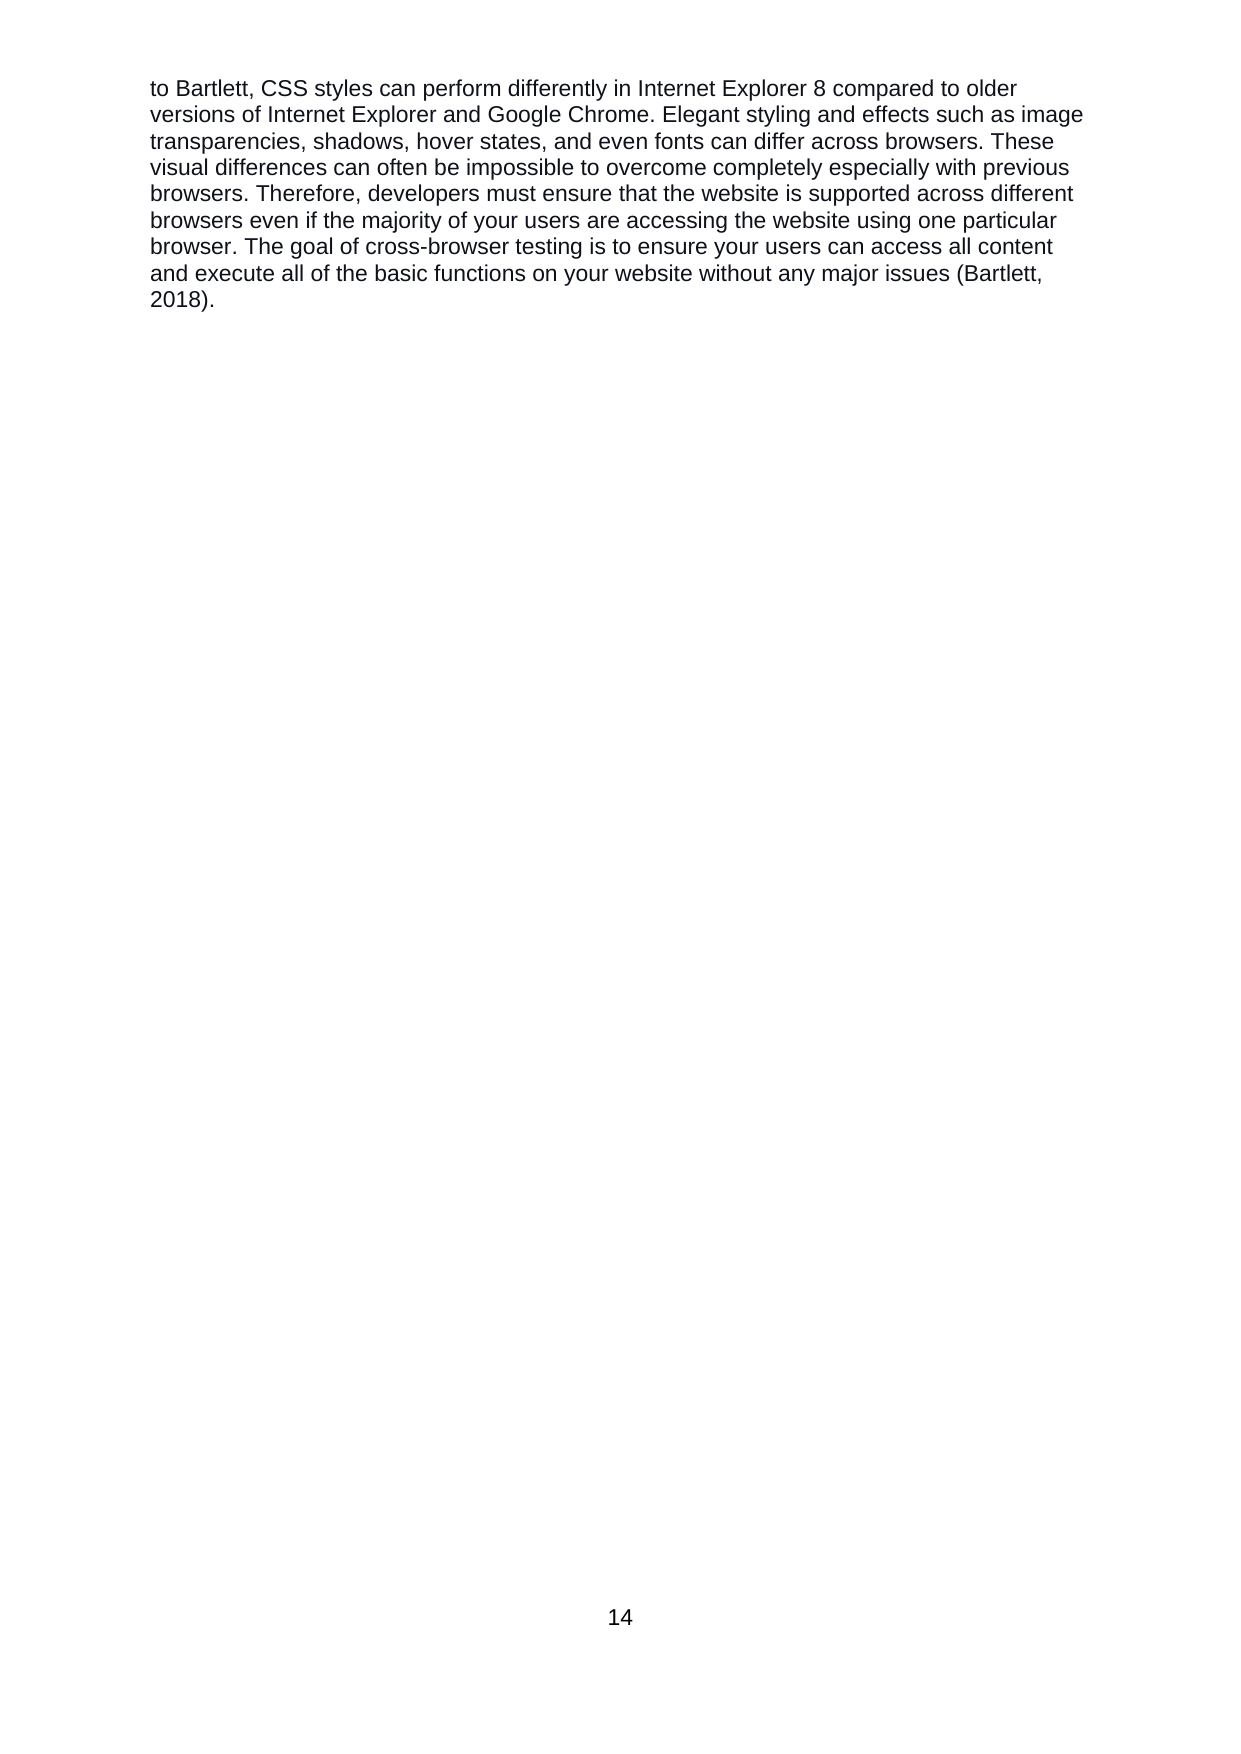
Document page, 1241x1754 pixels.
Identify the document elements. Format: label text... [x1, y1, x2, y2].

list to Bartlett, CSS styles can perform differently in Internet Explorer 8 compared to older versions of Internet Explorer and Google Chrome. Elegant styling and effects such as image transparencies, shadows, hover states, and even fonts can differ across browsers. These visual differences can often be impossible to overcome completely especially with previous browsers. Therefore, developers must ensure that the website is supported across different browsers even if the majority of your users are accessing the website using one particular browser. The goal of cross-browser testing is to ensure your users can access all content and execute all of the basic functions on your website without any major issues (Bartlett, 2018). [150, 75, 1090, 312]
